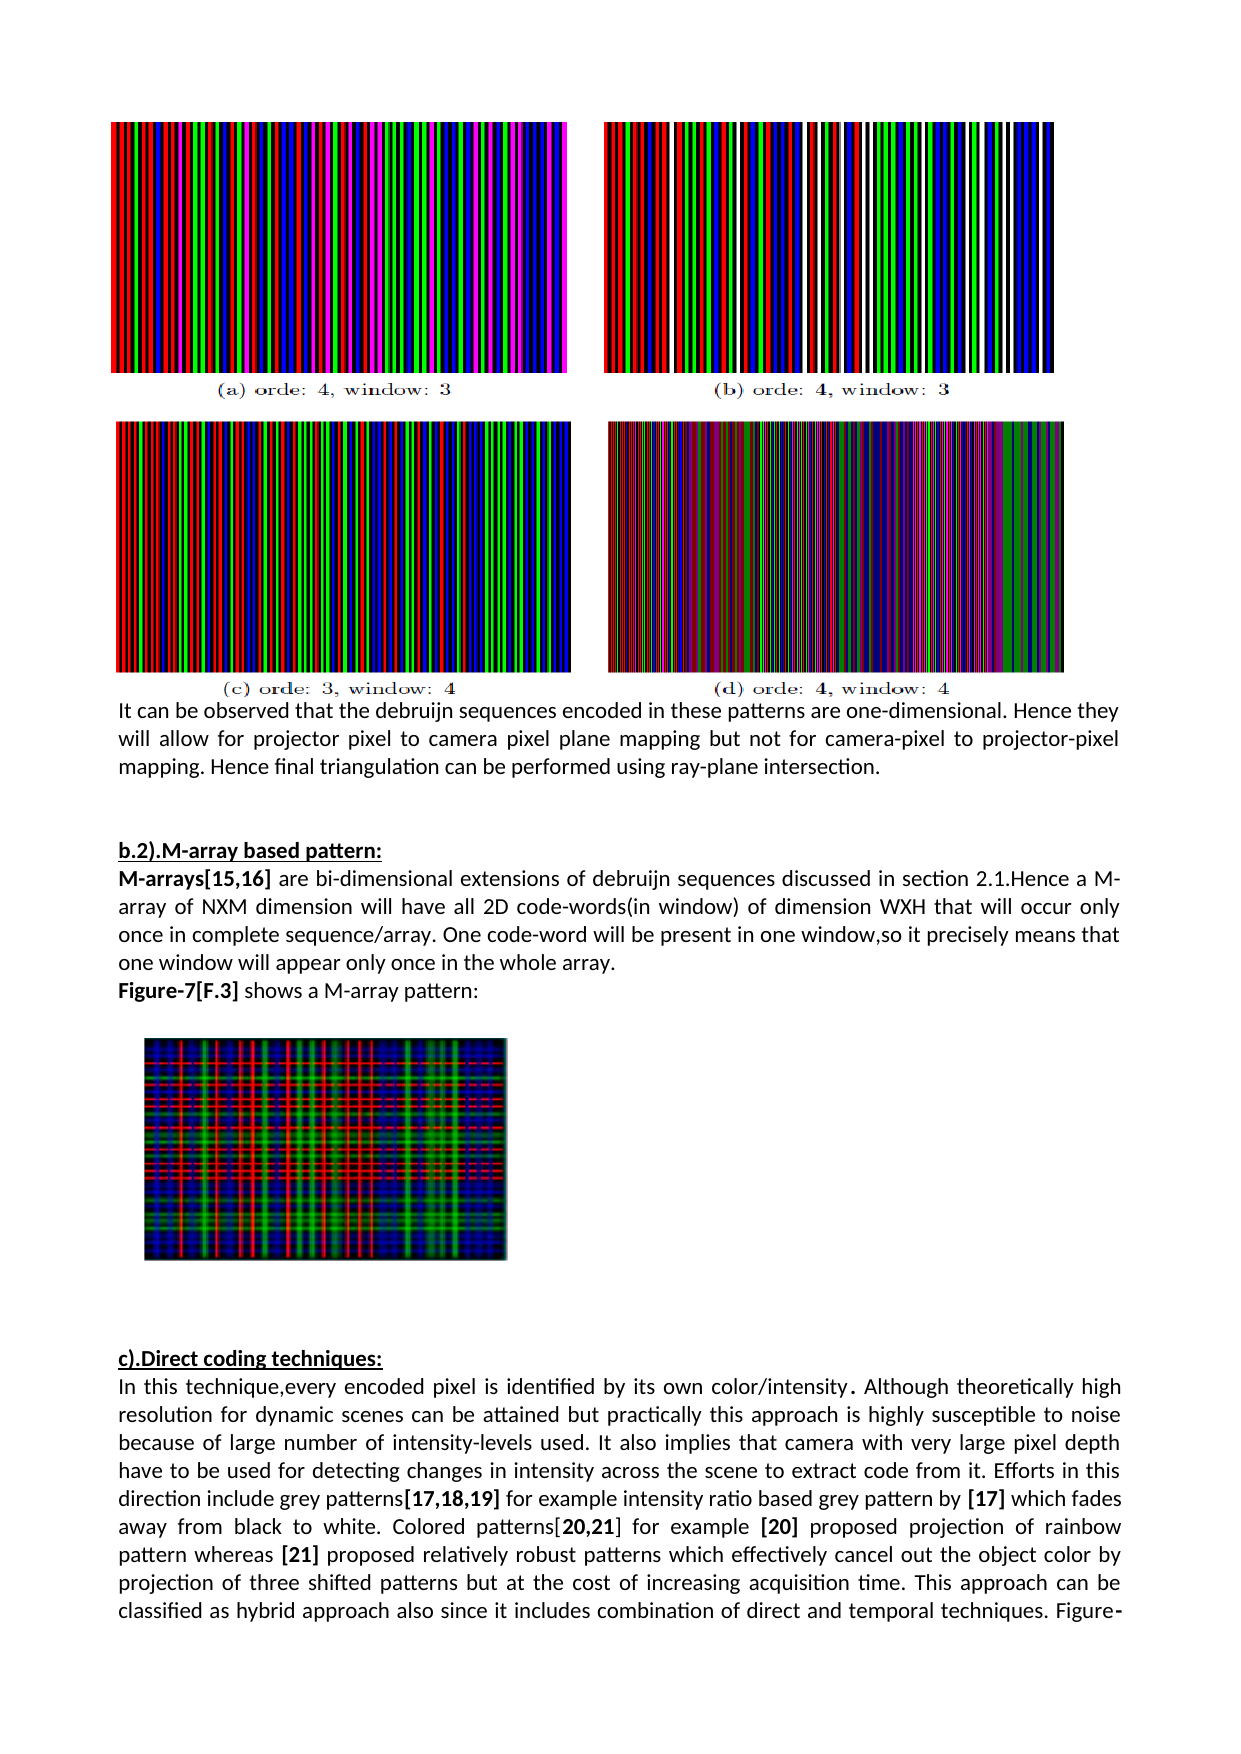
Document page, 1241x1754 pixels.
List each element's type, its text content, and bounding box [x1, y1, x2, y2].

text M-arrays[15,16] are bi-dimensional extensions of debruijn sequences discussed in section 2.1.Hence a M-array of NXM dimension will have all 2D code-words(in window) of dimension WXH that will occur only once in complete sequence/array. One code-word will be present in one window,so it precisely means that one window will appear only once in the whole array. [118, 864, 1122, 977]
text It can be observed that the debruijn sequences encoded in these patterns are one-dimensional. Hence they will allow for projector pixel to camera pixel plane mapping but not for camera-pixel to projector-pixel mapping. Hence final triangulation can be performed using ray-plane intersection. [118, 118, 1122, 780]
text c).Direct coding techniques: [118, 1344, 1122, 1372]
picture [106, 118, 1071, 697]
picture [144, 1038, 508, 1261]
text In this technique,every encoded pixel is identified by its own color/intensity. Although theoretically high resolution for dynamic scenes can be attained but practically this approach is highly susceptible to noise because of large number of intensity-levels used. It also implies that camera with very large pixel depth have to be used for detecting changes in intensity across the scene to extract code from it. Efforts in this direction include grey patterns[17,18,19] for example intensity ratio based grey pattern by [17] which fades away from black to white. Colored patterns[20,21] for example [20] proposed projection of rainbow pattern whereas [21] proposed relatively robust patterns which effectively cancel out the object color by projection of three shifted patterns but at the cost of increasing acquisition time. This approach can be classified as hybrid approach also since it includes combination of direct and temporal techniques. Figure- [118, 1372, 1122, 1624]
text b.2).M-array based pattern: [118, 836, 1122, 864]
text Figure-7[F.3] shows a M-array pattern: [118, 977, 1122, 1004]
